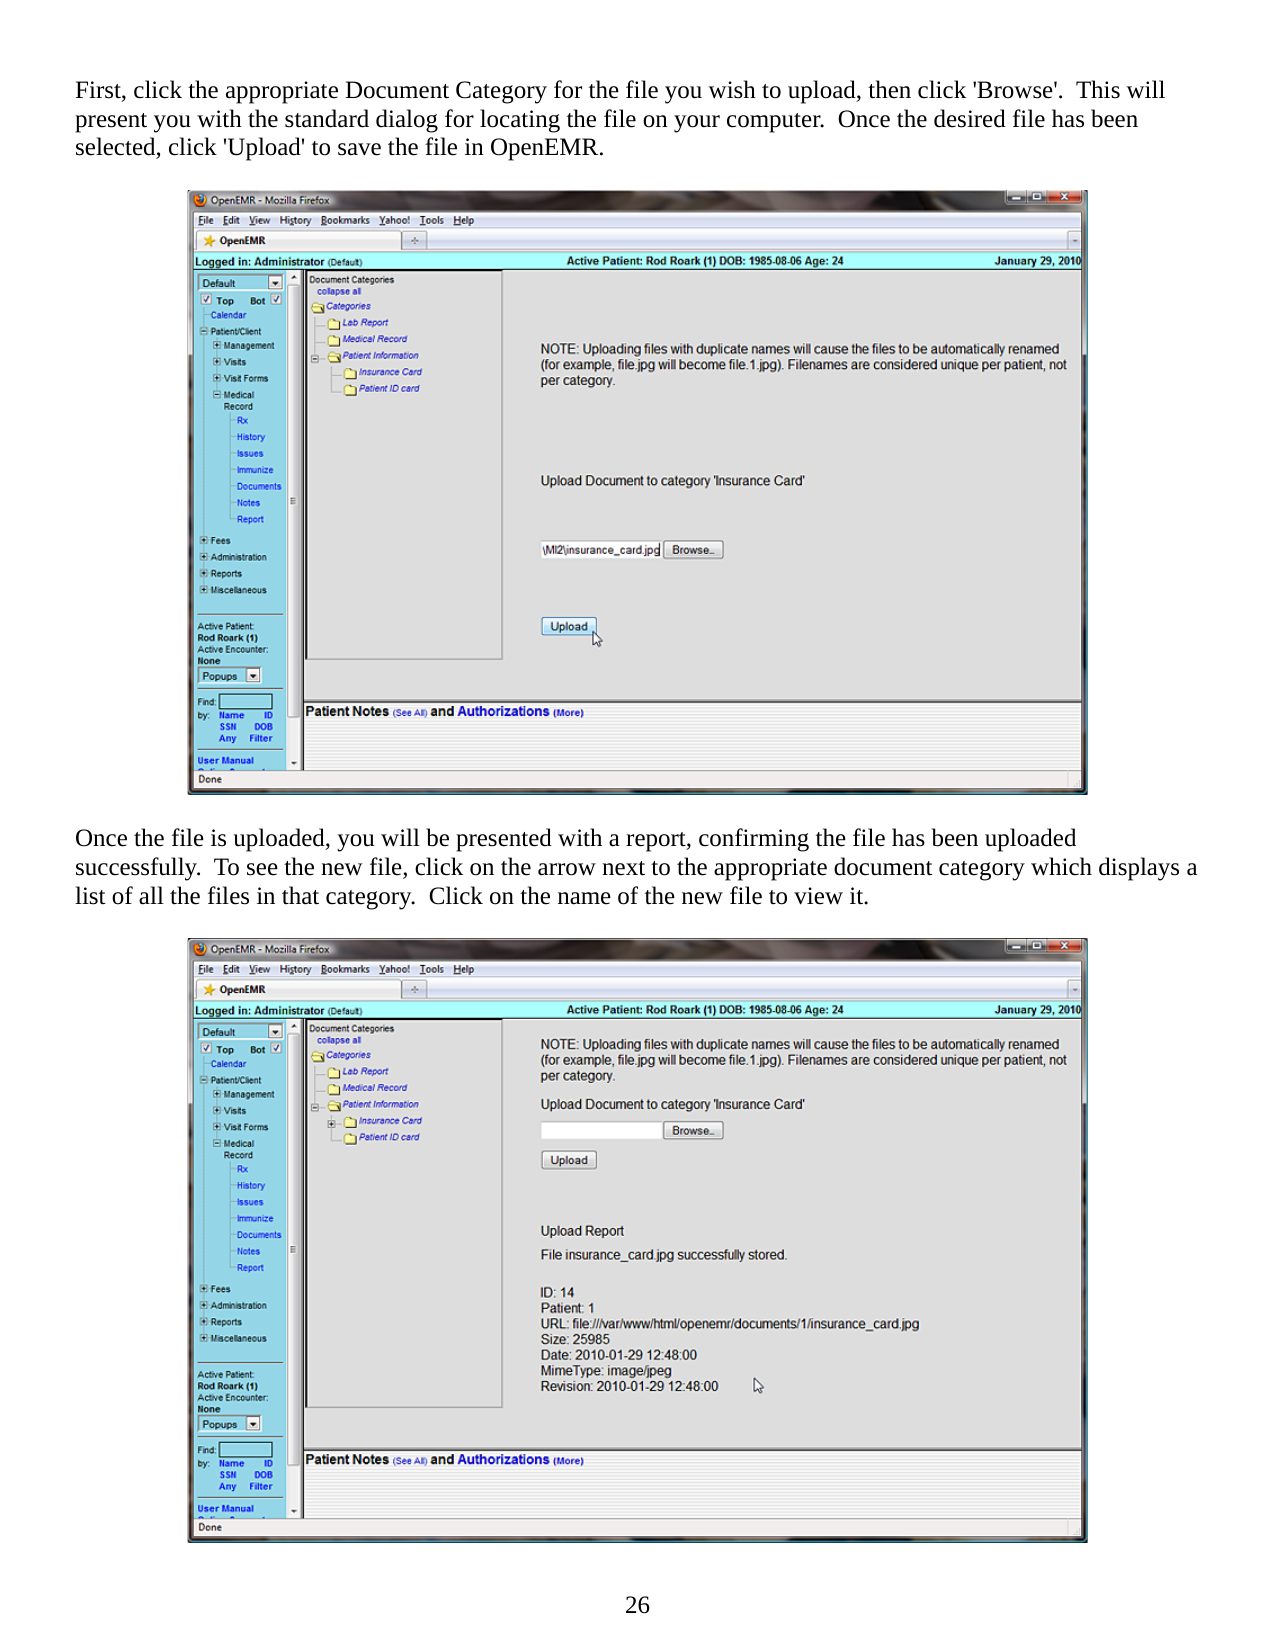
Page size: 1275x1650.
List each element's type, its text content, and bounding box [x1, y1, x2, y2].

text First, click the appropriate Document Category for the file you wish to upload, then click 'Browse'. This will present you with the standard dialog for locating the file on your computer. Once the desired file has been selected, click 'Upload' to save the file in OpenEMR. [75, 75, 1200, 161]
text Once the file is uploaded, you will be presented with a report, confirming the file has been uploaded successfully. To see the new file, click on the arrow next to the appropriate document category which displays a list of all the files in that category. Click on the name of the new file to view it. [75, 823, 1200, 909]
picture [187, 190, 1088, 795]
picture [187, 938, 1088, 1543]
